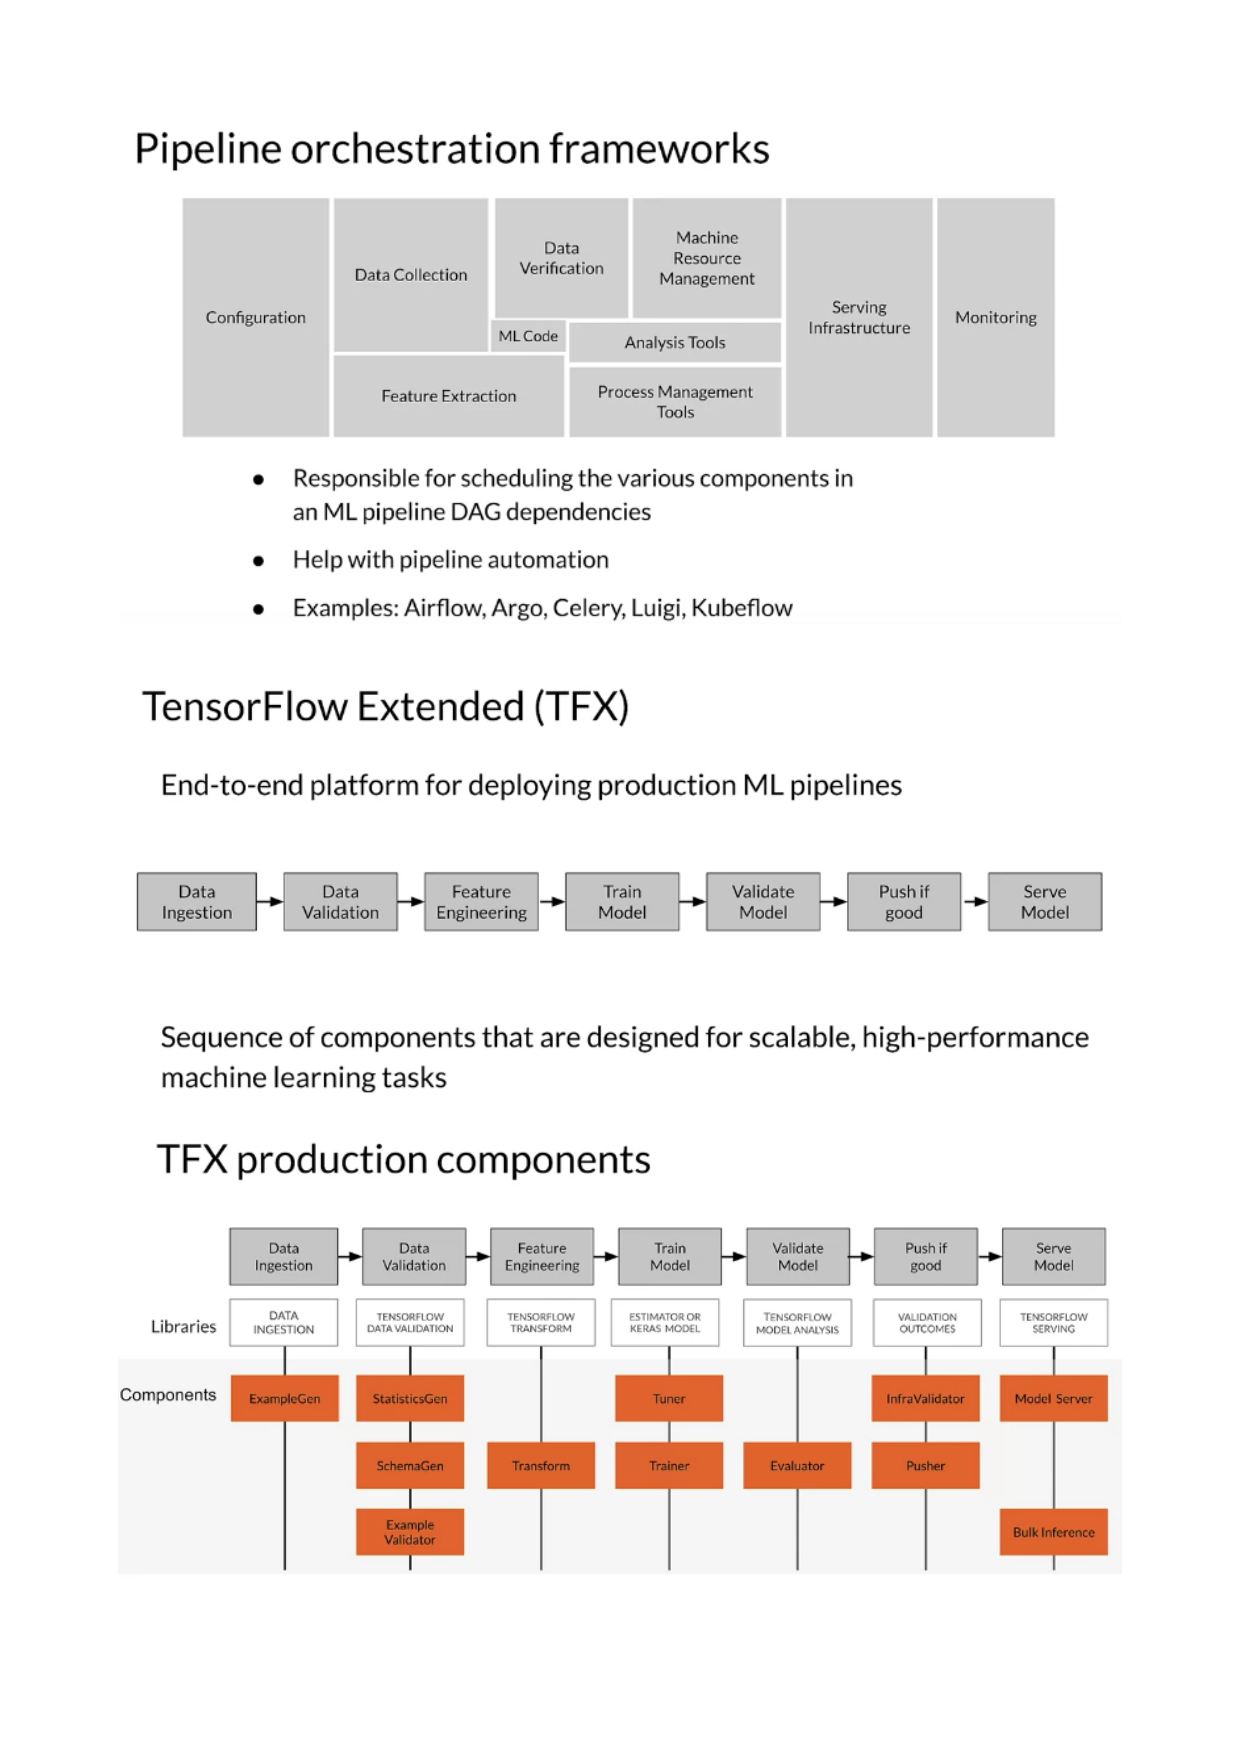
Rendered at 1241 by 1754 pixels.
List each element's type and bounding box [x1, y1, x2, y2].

picture [118, 118, 1123, 624]
picture [118, 1128, 1123, 1586]
picture [118, 681, 1123, 1100]
